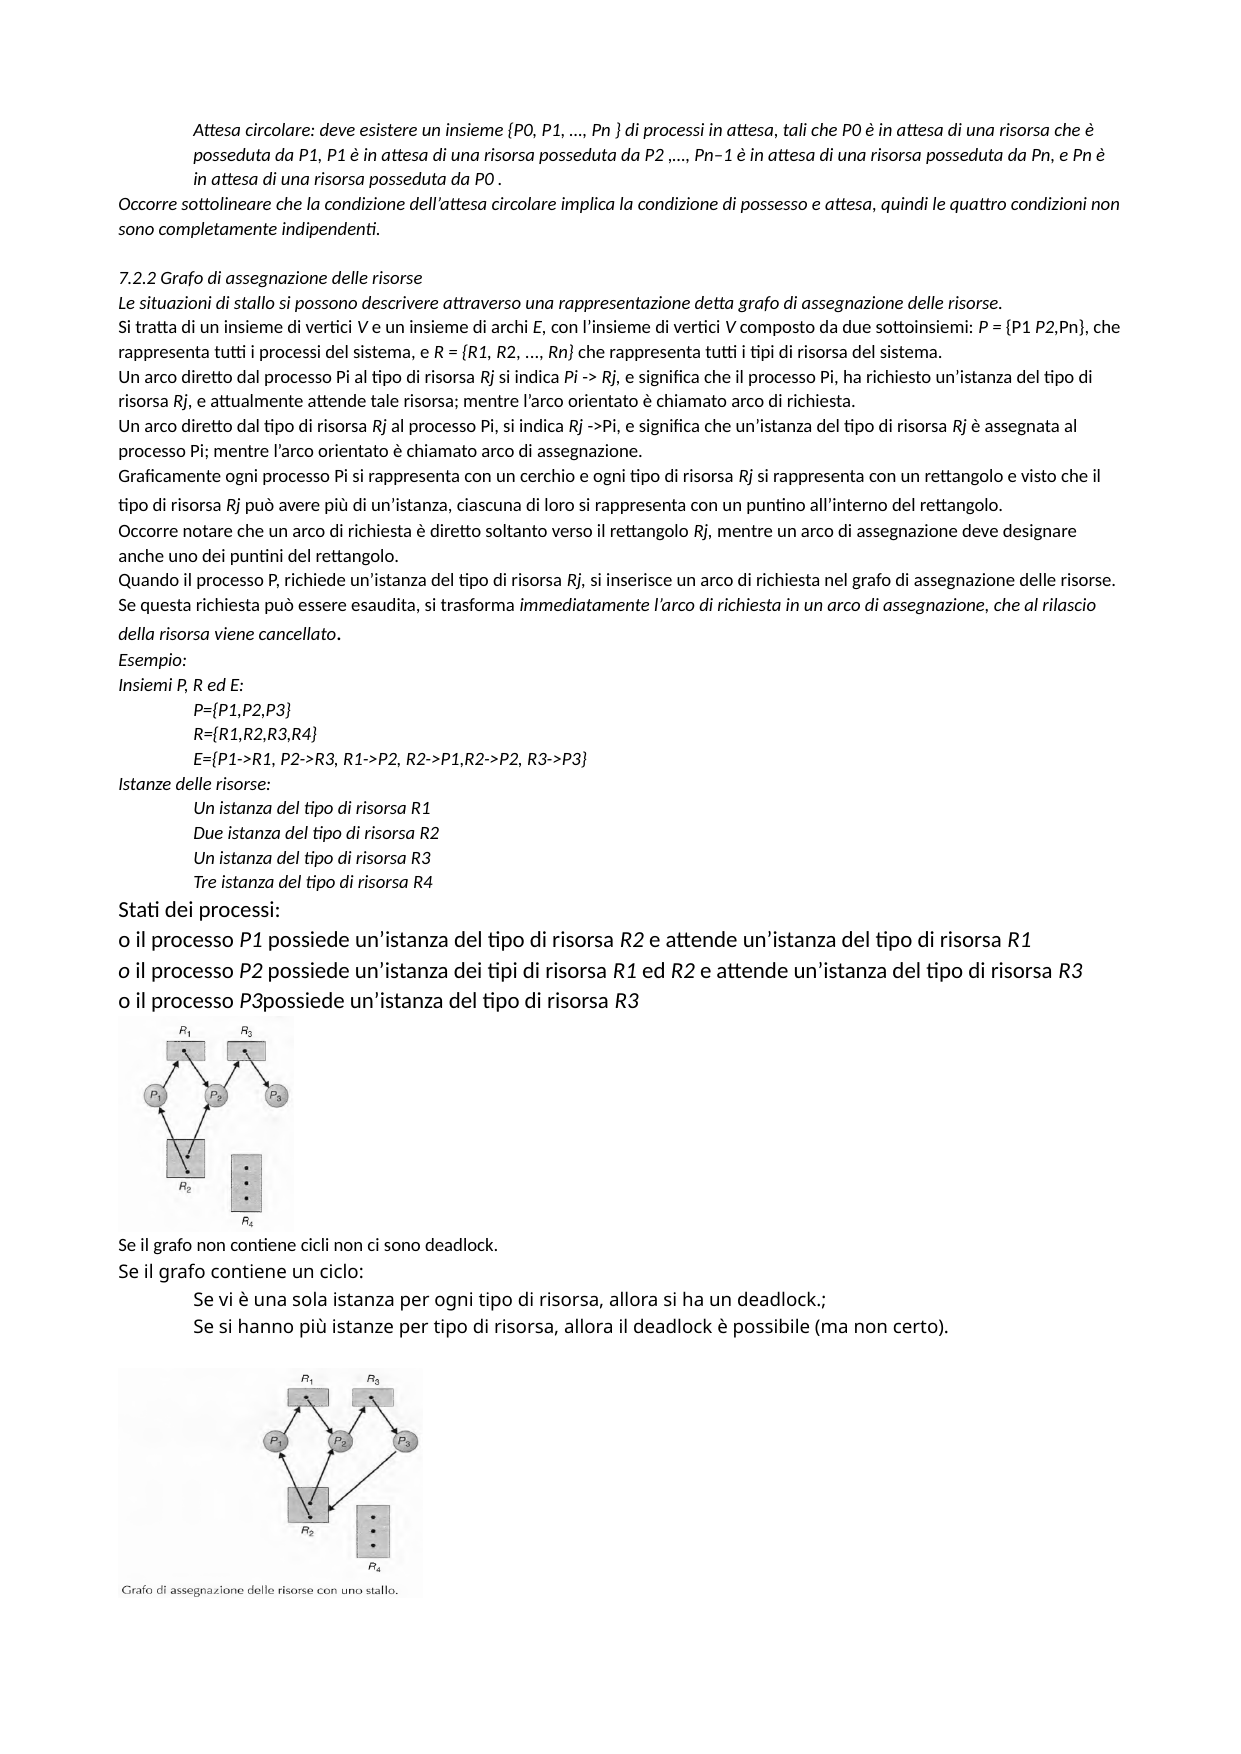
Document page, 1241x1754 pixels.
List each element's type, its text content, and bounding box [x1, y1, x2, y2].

text Se il grafo non contiene cicli non ci sono deadlock. Se il grafo contiene un ciclo: [118, 1234, 1122, 1284]
list Se si hanno più istanze per tipo di risorsa, allora il deadlock è possibile (ma non certo). [193, 1313, 1122, 1339]
list Un istanza del tipo di risorsa R3 [193, 846, 1122, 869]
list Se vi è una sola istanza per ogni tipo di risorsa, allora si ha un deadlock.; [193, 1286, 1122, 1312]
text Occorre notare che un arco di richiesta è diretto soltanto verso il rettangolo Rj, mentre un arco di assegnazione deve designare anche uno dei puntini del rettangolo. Quando il processo P, richiede un’istanza del tipo di risorsa Rj, si inserisce un arco di richiesta nel grafo di assegnazione delle risorse. Se questa richiesta può essere esaudita, si trasforma immediatamente l’arco di richiesta in un arco di assegnazione, che al rilascio della risorsa viene cancellato. [118, 519, 1122, 646]
text 7.2.2 Grafo di assegnazione delle risorse [118, 266, 1122, 289]
list R={R1,R2,R3,R4} [193, 722, 1122, 745]
list Attesa circolare: deve esistere un insieme {P0, P1, …, Pn } di processi in attesa, tali che P0 è in attesa di una risorsa che è [193, 118, 1122, 141]
text Insiemi P, R ed E: [118, 673, 1122, 696]
list Tre istanza del tipo di risorsa R4 [193, 871, 1122, 893]
text Si tratta di un insieme di vertici V e un insieme di archi E, con l’insieme di vertici V composto da due sottoinsiemi: P = {P1 P2,Pn}, che rappresenta tutti i processi del sistema, e R = {R1, R2, ..., Rn} che rappresenta tutti i tipi di risorsa del sistema. Un arco diretto dal processo Pi al tipo di risorsa Rj si indica Pi -> Rj, e significa che il processo Pi, ha richiesto un’istanza del tipo di risorsa Rj, e attualmente attende tale risorsa; mentre l’arco orientato è chiamato arco di richiesta. Un arco diretto dal tipo di risorsa Rj al processo Pi, si indica Rj ->Pi, e significa che un’istanza del tipo di risorsa Rj è assegnata al processo Pi; mentre l’arco orientato è chiamato arco di assegnazione. Graficamente ogni processo Pi si rappresenta con un cerchio e ogni tipo di risorsa Rj si rappresenta con un rettangolo e visto che il tipo di risorsa Rj può avere più di un’istanza, ciascuna di loro si rappresenta con un puntino all’interno del rettangolo. [118, 316, 1122, 517]
list P={P1,P2,P3} [193, 698, 1122, 721]
picture [118, 1368, 423, 1598]
list Due istanza del tipo di risorsa R2 [193, 821, 1122, 844]
list Un istanza del tipo di risorsa R1 [193, 797, 1122, 819]
text Occorre sottolineare che la condizione dell’attesa circolare implica la condizione di possesso e attesa, quindi le quattro condizioni non sono completamente indipendenti. [118, 192, 1122, 240]
text Stati dei processi: o il processo P1 possiede un’istanza del tipo di risorsa R2 e attende un’istanza del tipo di risorsa R1 o il processo P2 possiede un’istanza dei tipi di risorsa R1 ed R2 e attende un’istanza del tipo di risorsa R3 o il processo P3possiede un’istanza del tipo di risorsa R3 [118, 895, 1122, 1014]
picture [118, 1016, 294, 1232]
text Istanze delle risorse: [118, 772, 1122, 795]
text Le situazioni di stallo si possono descrivere attraverso una rappresentazione detta grafo di assegnazione delle risorse. [118, 291, 1122, 314]
text Esempio: [118, 648, 1122, 671]
list E={P1->R1, P2->R3, R1->P2, R2->P1,R2->P2, R3->P3} [193, 747, 1122, 770]
list posseduta da P1, P1 è in attesa di una risorsa posseduta da P2 ,…, Pn–1 è in attesa di una risorsa posseduta da Pn, e Pn è in attesa di una risorsa posseduta da P0 . [193, 143, 1122, 190]
